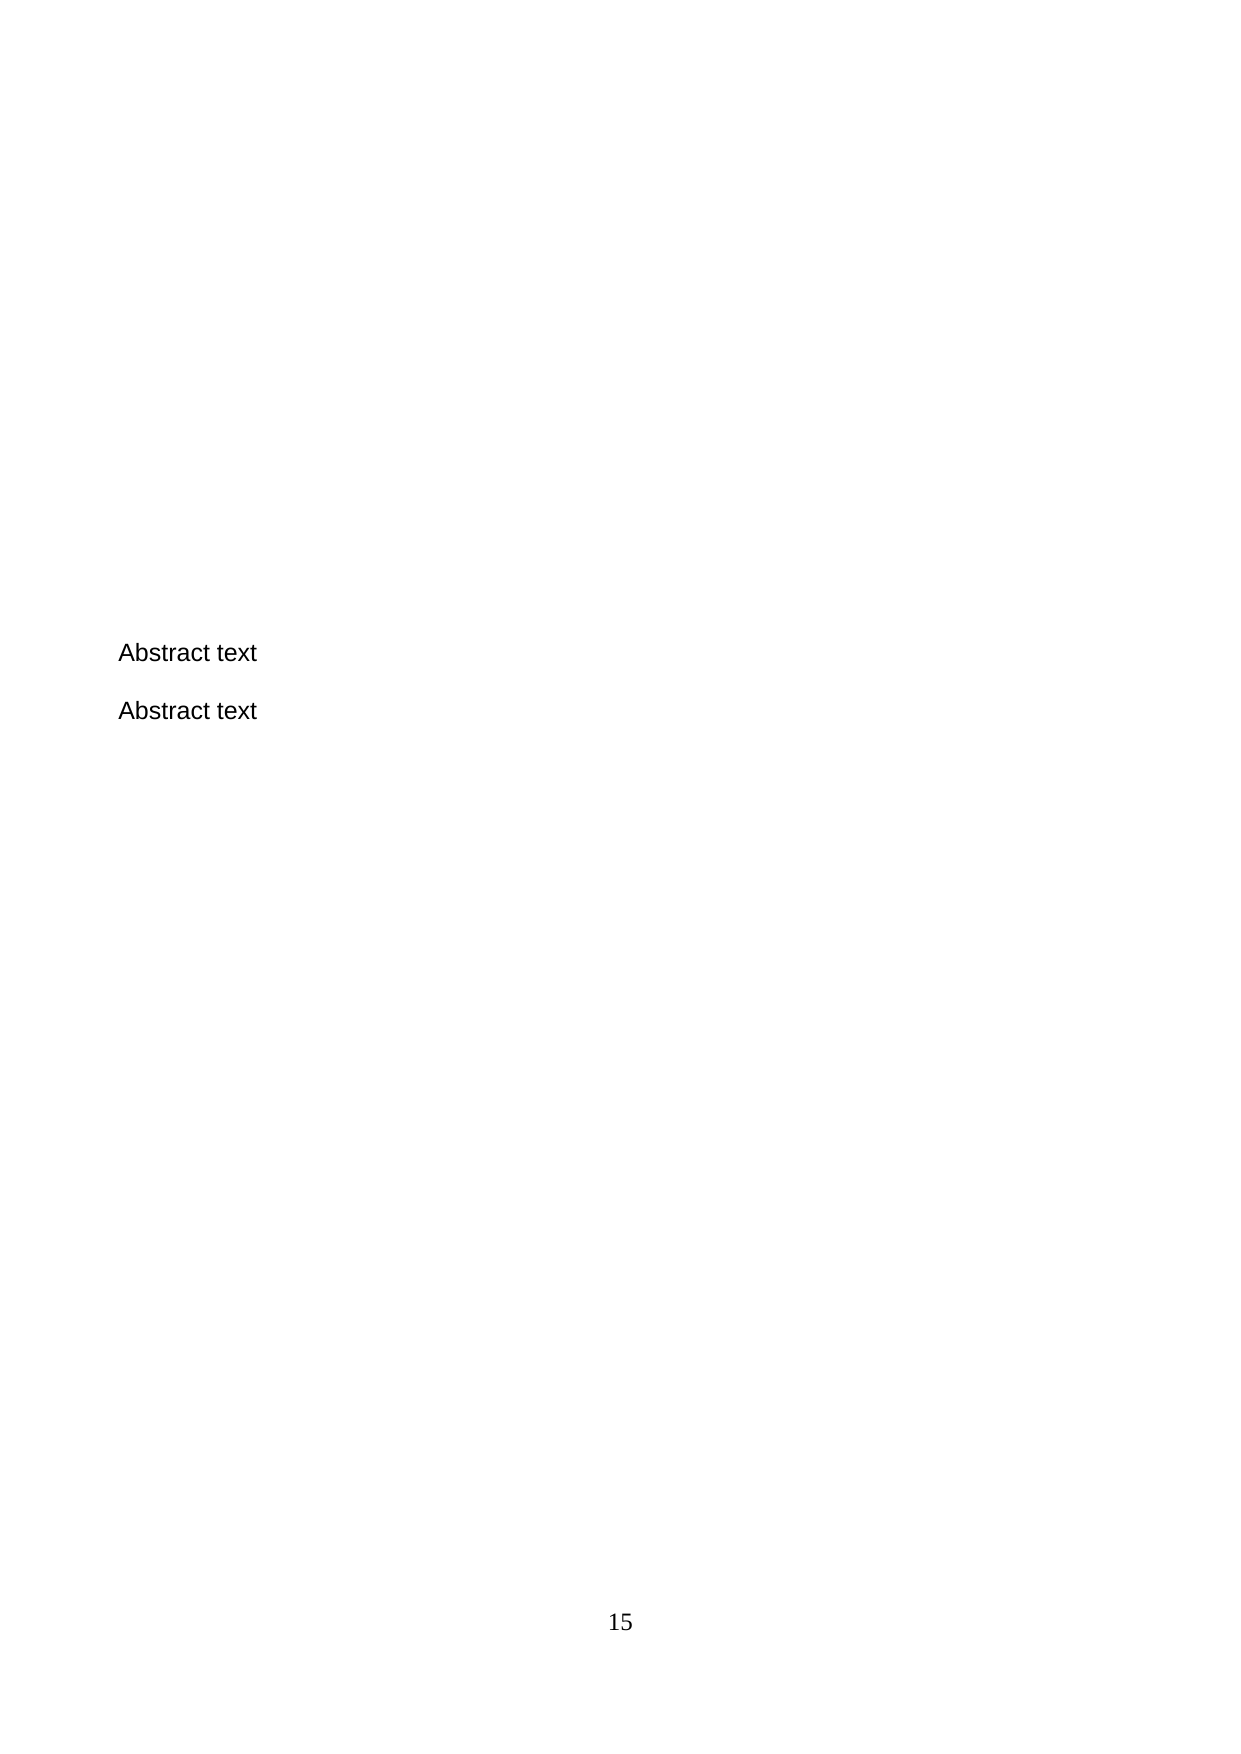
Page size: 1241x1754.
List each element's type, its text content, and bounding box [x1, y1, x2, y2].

text Abstract text [118, 638, 1122, 667]
text Abstract text [118, 696, 1122, 724]
